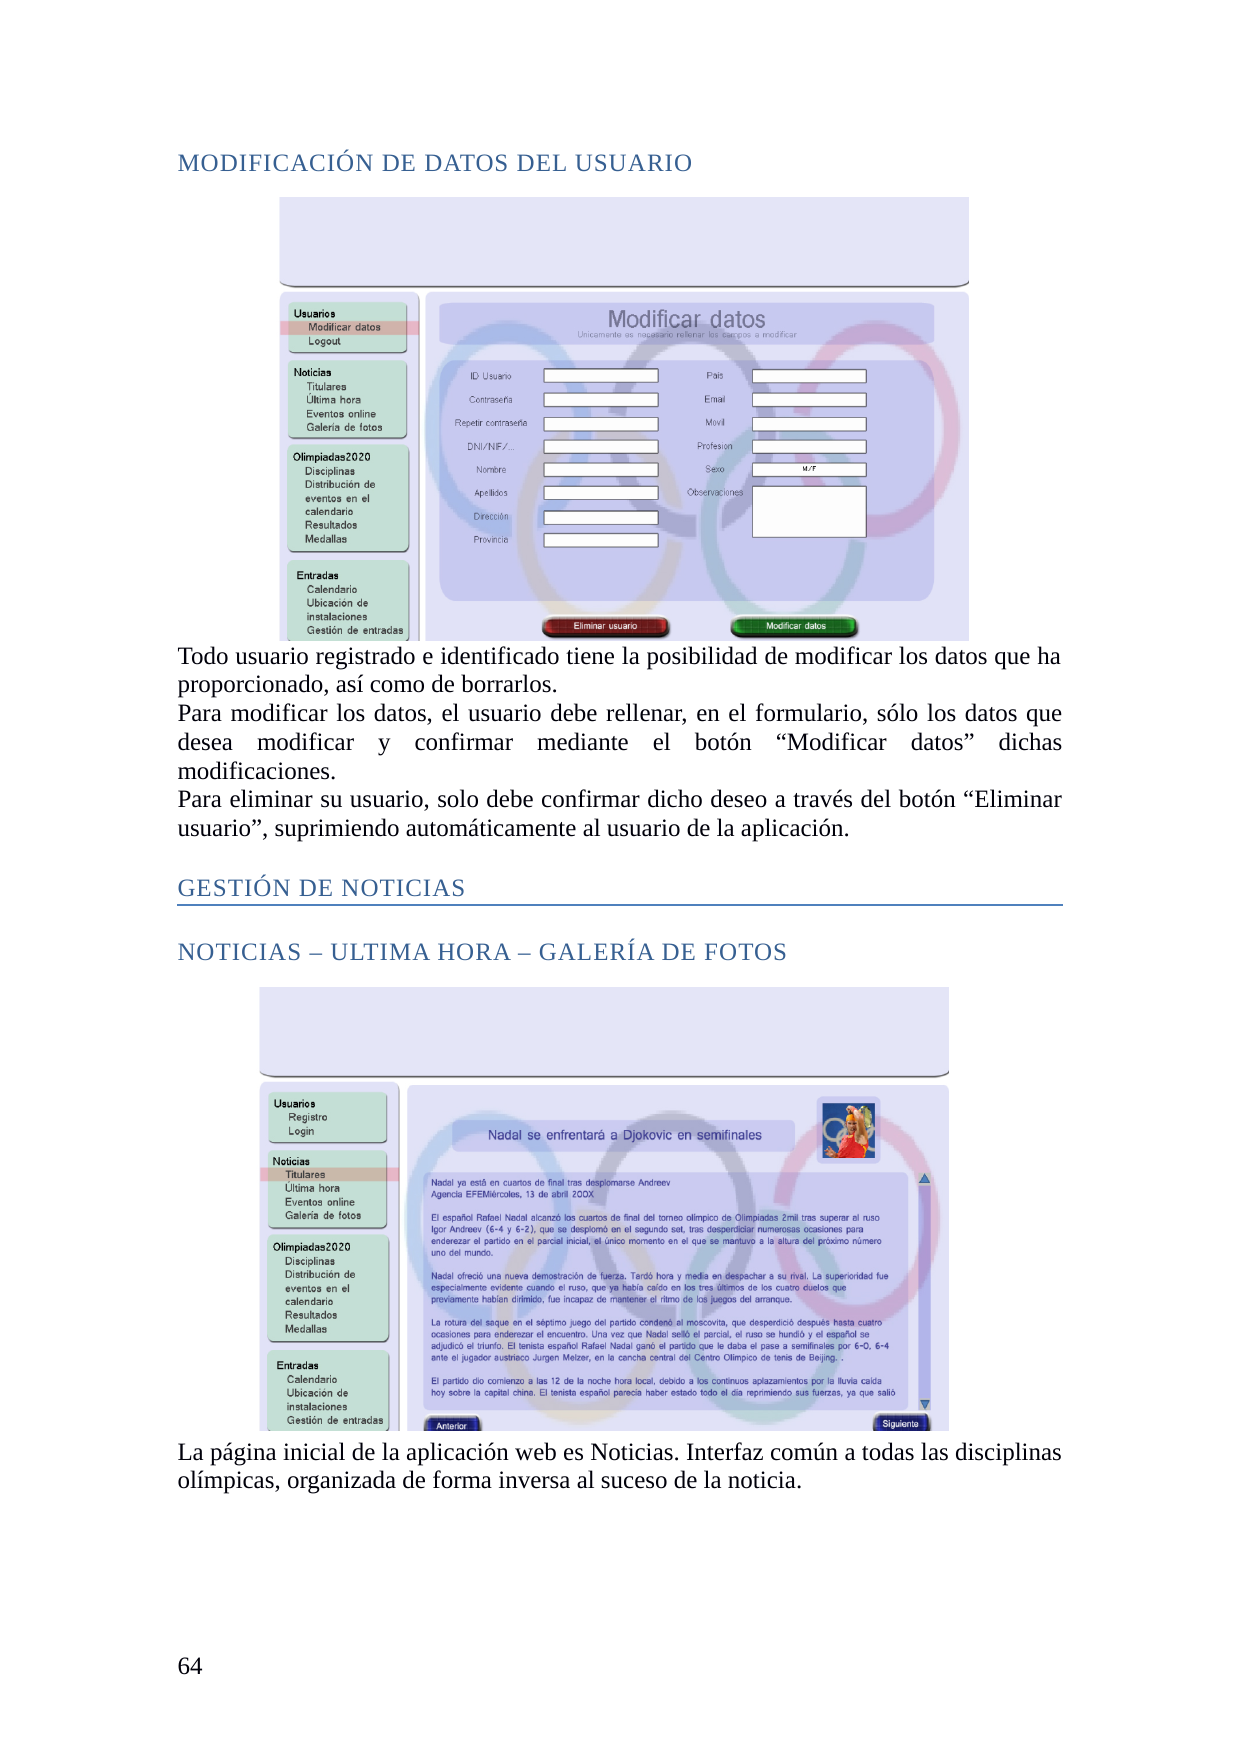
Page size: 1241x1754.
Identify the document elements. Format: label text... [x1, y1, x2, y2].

text Para eliminar su usuario, solo debe confirmar dicho deseo a través del botón “Eliminar usuario”, suprimiendo automáticamente al usuario de la aplicación. [177, 784, 1063, 842]
picture [271, 197, 969, 641]
picture [251, 987, 949, 1431]
text Todo usuario registrado e identificado tiene la posibilidad de modificar los datos que ha proporcionado, así como de borrarlos. [177, 641, 1063, 698]
text Para modificar los datos, el usuario debe rellenar, en el formulario, sólo los datos que desea modificar y confirmar mediante el botón “Modificar datos” dichas modificaciones. [177, 698, 1063, 784]
text La página inicial de la aplicación web es Noticias. Interfaz común a todas las disciplinas olímpicas, organizada de forma inversa al suceso de la noticia. [177, 1437, 1063, 1494]
subtitle Noticias – Ultima hora – Galería de fotos [177, 937, 1063, 966]
subtitle gestión de noticias [177, 873, 1063, 904]
subtitle Modificación de datos del usuario [177, 148, 1063, 176]
